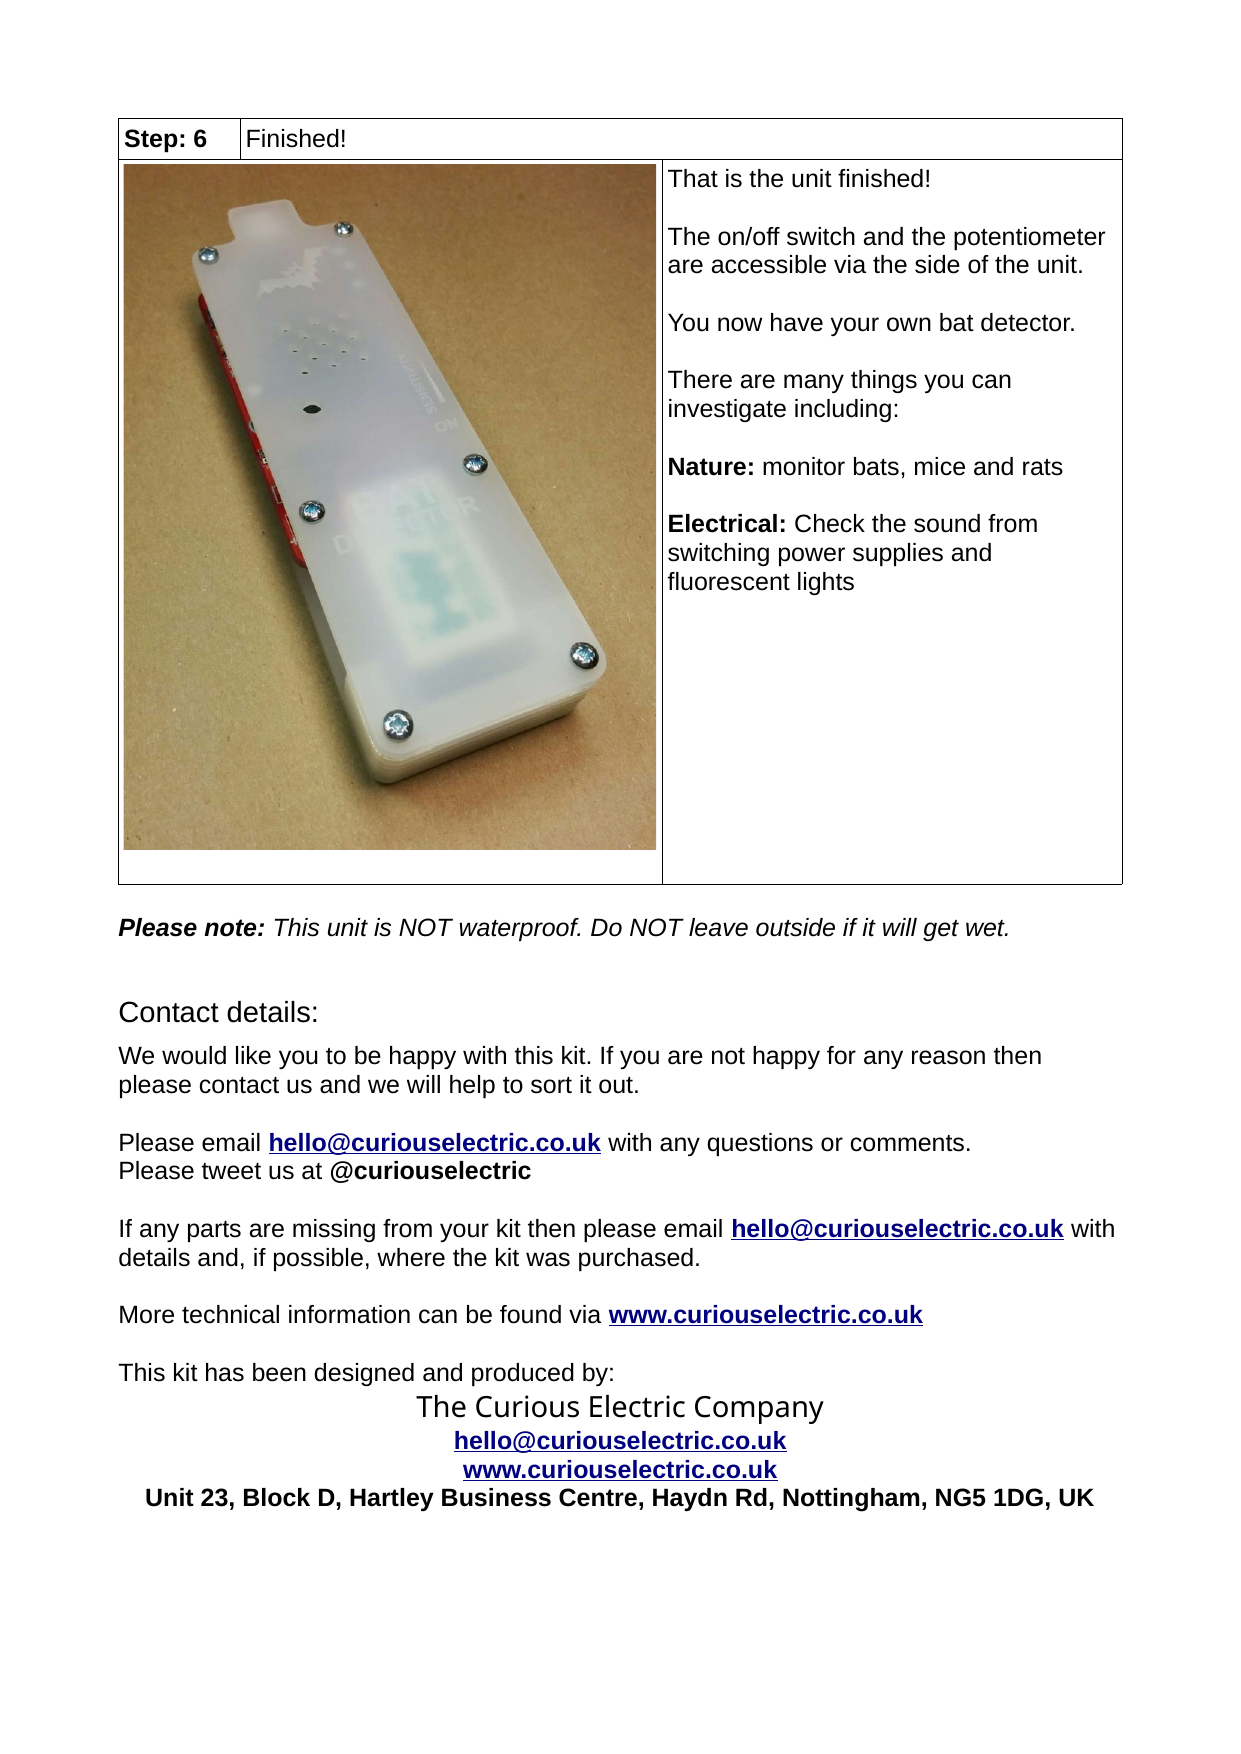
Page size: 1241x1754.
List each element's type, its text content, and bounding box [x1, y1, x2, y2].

table_cell That is the unit finished! The on/off switch and the potentiometer are accessible via the side of the unit. You now have your own bat detector. There are many things you can investigate including: Nature: monitor bats, mice and rats Electrical: Check the sound from switching power supplies and fluorescent lights [663, 160, 1122, 884]
text We would like you to be happy with this kit. If you are not happy for any reason then please contact us and we will help to sort it out. [118, 1041, 1122, 1099]
text More technical information can be found via www.curiouselectric.co.uk [118, 1300, 1122, 1329]
text Please tweet us at @curiouselectric [118, 1156, 1122, 1185]
text www.curiouselectric.co.uk [118, 1455, 1122, 1483]
text Please note: This unit is NOT waterproof. Do NOT leave outside if it will get wet. [118, 913, 1122, 941]
table_cell [119, 160, 662, 884]
table_header Step: 6 [119, 119, 240, 158]
picture [123, 164, 657, 850]
table_header Finished! [241, 119, 1122, 158]
text The Curious Electric Company [118, 1386, 1122, 1426]
text Please email hello@curiouselectric.co.uk with any questions or comments. [118, 1127, 1122, 1156]
text hello@curiouselectric.co.uk [118, 1426, 1122, 1455]
text Unit 23, Block D, Hartley Business Centre, Haydn Rd, Nottingham, NG5 1DG, UK [118, 1483, 1122, 1512]
text If any parts are missing from your kit then please email hello@curiouselectric.co.uk with details and, if possible, where the kit was purchased. [118, 1214, 1122, 1271]
text This kit has been designed and produced by: [118, 1357, 1122, 1386]
subtitle Contact details: [118, 995, 1122, 1029]
